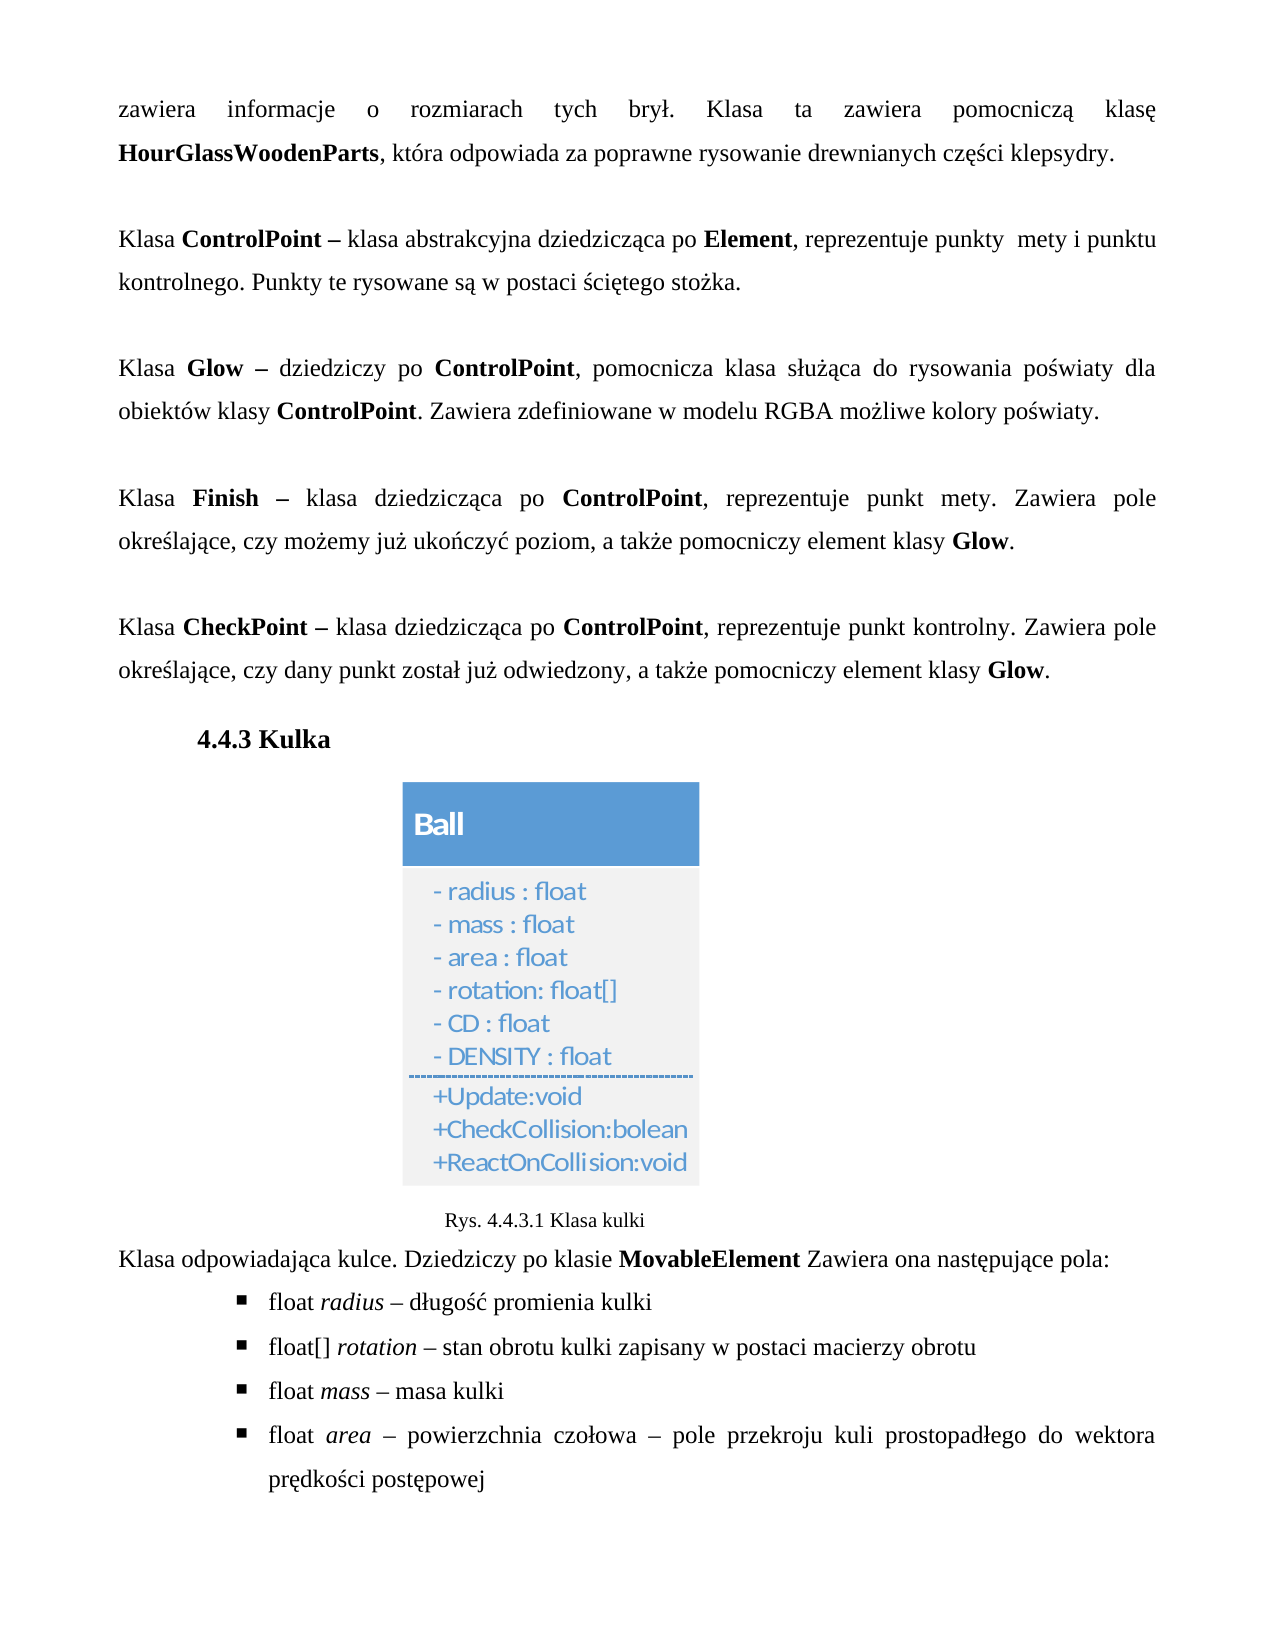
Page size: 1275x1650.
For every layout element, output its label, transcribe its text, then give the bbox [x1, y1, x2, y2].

list float radius – długość promienia kulki [231, 1287, 1157, 1317]
text Klasa odpowiadająca kulce. Dziedziczy po klasie MovableElement Zawiera ona następujące pola: [118, 1244, 1157, 1273]
text Klasa ControlPoint – klasa abstrakcyjna dziedzicząca po Element, reprezentuje punkty mety i punktu kontrolnego. Punkty te rysowane są w postaci ściętego stożka. [118, 224, 1157, 296]
text Klasa Finish – klasa dziedzicząca po ControlPoint, reprezentuje punkt mety. Zawiera pole określające, czy możemy już ukończyć poziom, a także pomocniczy element klasy Glow. [118, 483, 1157, 554]
text Rys. 4.4.3.1 Klasa kulki [118, 767, 1157, 1232]
list float[] rotation – stan obrotu kulki zapisany w postaci macierzy obrotu [231, 1332, 1157, 1361]
subtitle Kulka [191, 723, 1157, 754]
text Klasa Glow – dziedziczy po ControlPoint, pomocnicza klasa służąca do rysowania poświaty dla obiektów klasy ControlPoint. Zawiera zdefiniowane w modelu RGBA możliwe kolory poświaty. [118, 353, 1157, 425]
list float area – powierzchnia czołowa – pole przekroju kuli prostopadłego do wektora prędkości postępowej [231, 1421, 1157, 1493]
text Klasa CheckPoint – klasa dziedzicząca po ControlPoint, reprezentuje punkt kontrolny. Zawiera pole określające, czy dany punkt został już odwiedzony, a także pomocniczy element klasy Glow. [118, 612, 1157, 684]
list float mass – masa kulki [231, 1376, 1157, 1406]
text zawiera informacje o rozmiarach tych brył. Klasa ta zawiera pomocniczą klasę HourGlassWoodenParts, która odpowiada za poprawne rysowanie drewnianych części klepsydry. [118, 94, 1157, 166]
